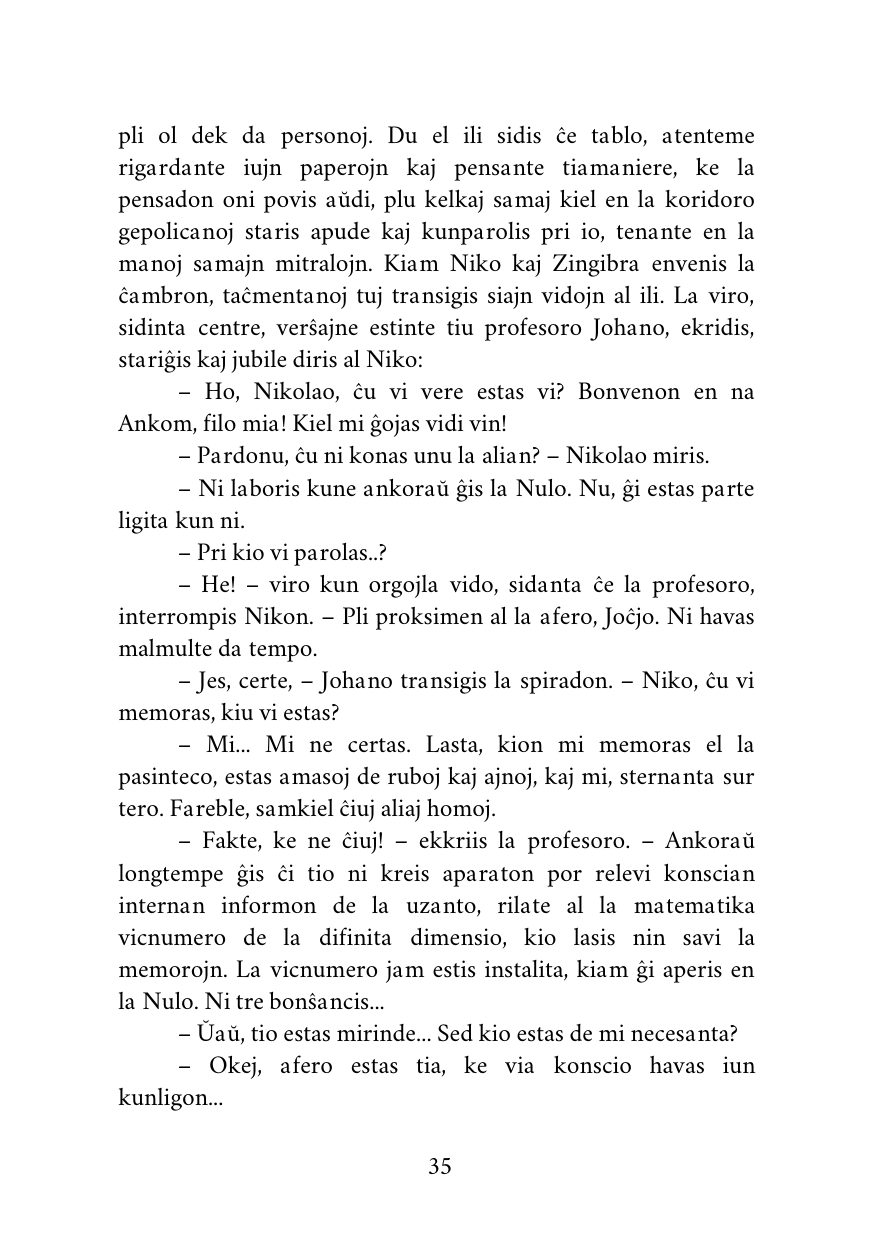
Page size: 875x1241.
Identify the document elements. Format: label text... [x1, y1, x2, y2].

text – He! – viro kun orgojla vido, sidanta ĉe la profesoro, interrompis Nikon. – Pli proksimen al la afero, Joĉjo. Ni havas malmulte da tempo. [118, 567, 756, 663]
text – Okej, afero estas tia, ke via konscio havas iun kunligon... [118, 1048, 756, 1113]
text – Pri kio vi parolas..? [118, 535, 756, 567]
text – Fakte, ke ne ĉiuj! – ekkriis la profesoro. – Ankoraŭ longtempe ĝis ĉi tio ni kreis aparaton por relevi konscian internan informon de la uzanto, rilate al la matematika vicnumero de la difinita dimensio, kio lasis nin savi la memorojn. La vicnumero jam estis instalita, kiam ĝi aperis en la Nulo. Ni tre bonŝancis... [118, 824, 756, 1016]
text – Ni laboris kune ankoraŭ ĝis la Nulo. Nu, ĝi estas parte ligita kun ni. [118, 471, 756, 535]
text – Mi... Mi ne certas. Lasta, kion mi memoras el la pasinteco, estas amasoj de ruboj kaj ajnoj, kaj mi, sternanta sur tero. Fareble, samkiel ĉiuj aliaj homoj. [118, 728, 756, 824]
text – Pardonu, ĉu ni konas unu la alian? – Nikolao miris. [118, 439, 756, 471]
text – Ho, Nikolao, ĉu vi vere estas vi? Bonvenon en na Ankom, filo mia! Kiel mi ĝojas vidi vin! [118, 375, 756, 439]
text pli ol dek da personoj. Du el ili sidis ĉe tablo, atenteme rigardante iujn paperojn kaj pensante tiamaniere, ke la pensadon oni povis aŭdi, plu kelkaj samaj kiel en la koridoro gepolicanoj staris apude kaj kunparolis pri io, tenante en la manoj samajn mitralojn. Kiam Niko kaj Zingibra envenis la ĉambron, taĉmentanoj tuj transigis siajn vidojn al ili. La viro, sidinta centre, verŝajne estinte tiu profesoro Johano, ekridis, stariĝis kaj jubile diris al Niko: [118, 118, 756, 375]
text – Jes, certe, – Johano transigis la spiradon. – Niko, ĉu vi memoras, kiu vi estas? [118, 663, 756, 728]
text – Ŭaŭ, tio estas mirinde... Sed kio estas de mi necesanta? [118, 1016, 756, 1048]
